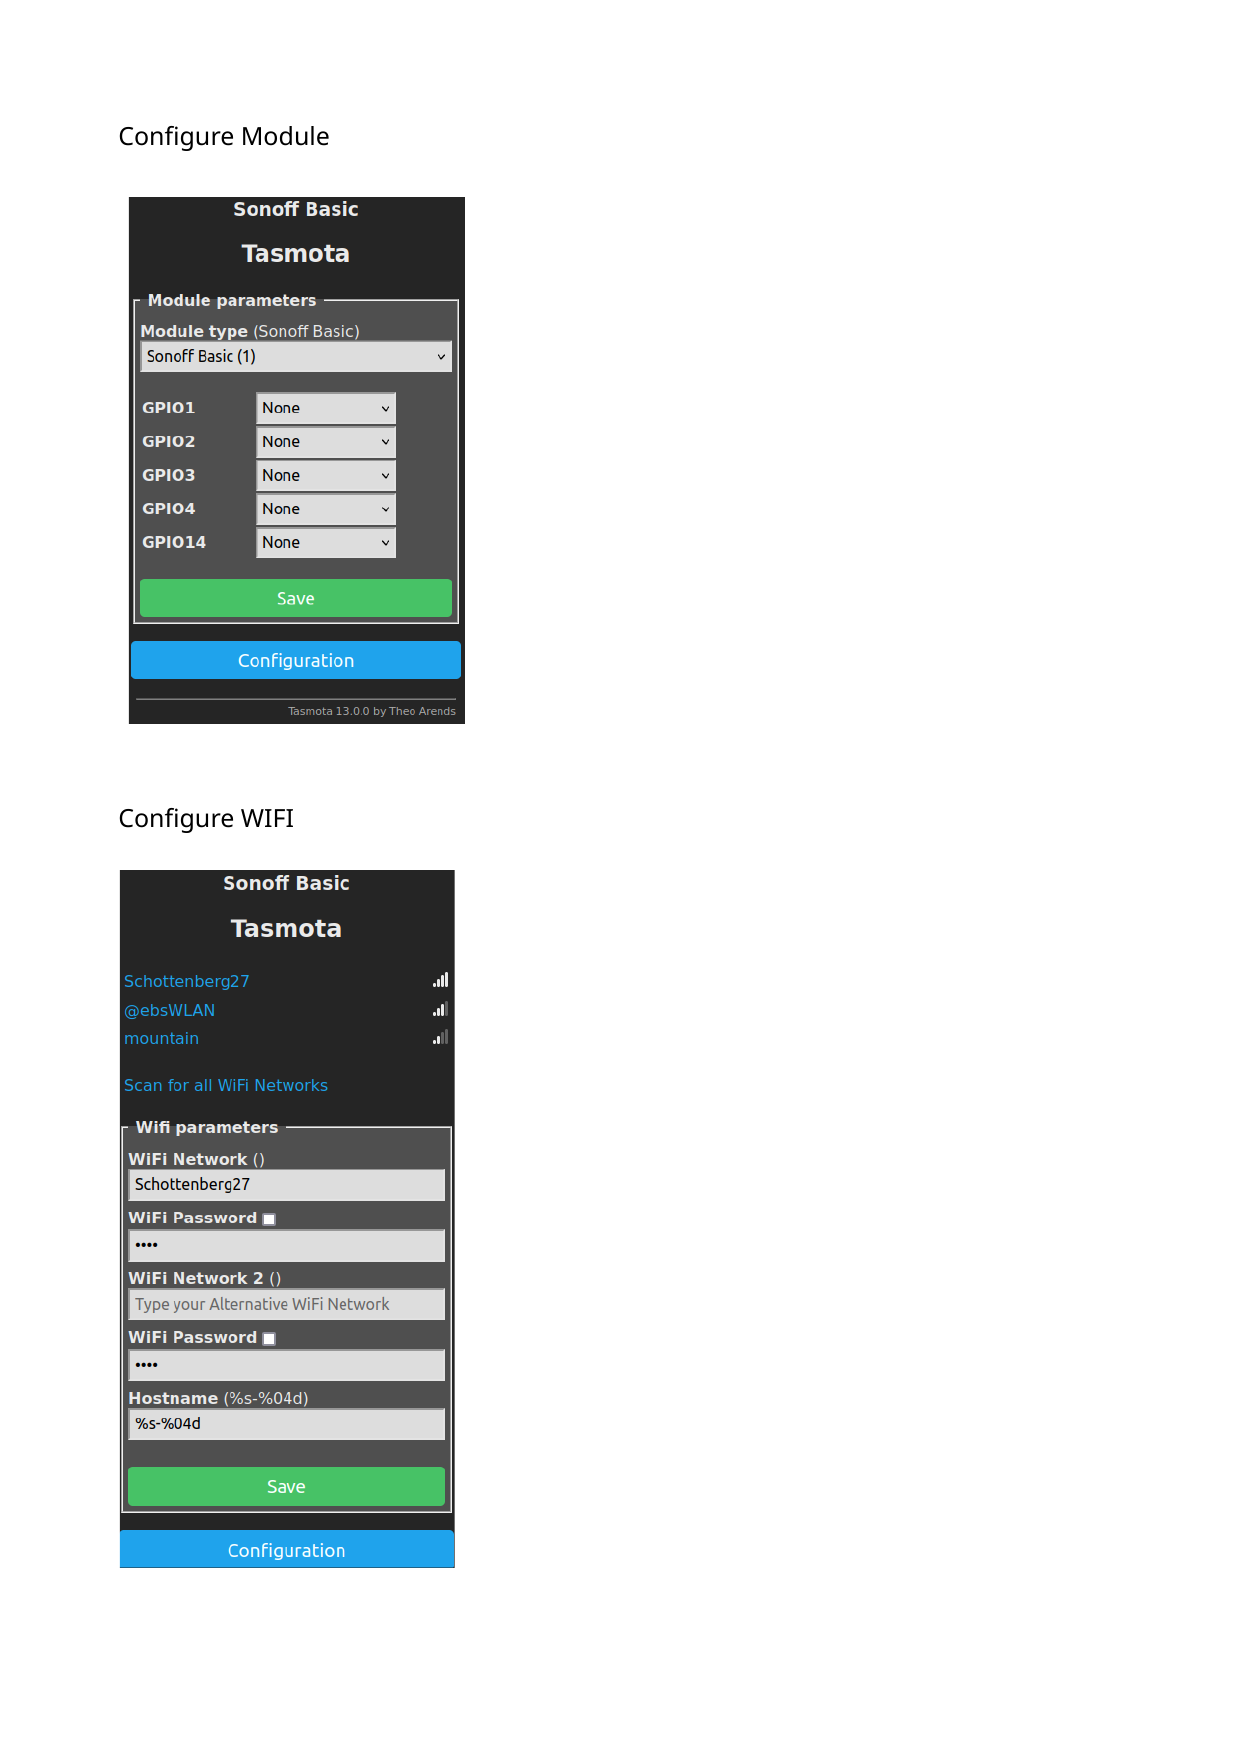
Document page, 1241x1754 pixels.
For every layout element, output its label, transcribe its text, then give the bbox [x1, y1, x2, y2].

text Configure Module [118, 118, 1122, 152]
picture [128, 197, 465, 724]
picture [119, 870, 455, 1568]
text Configure WIFI [118, 801, 1122, 835]
